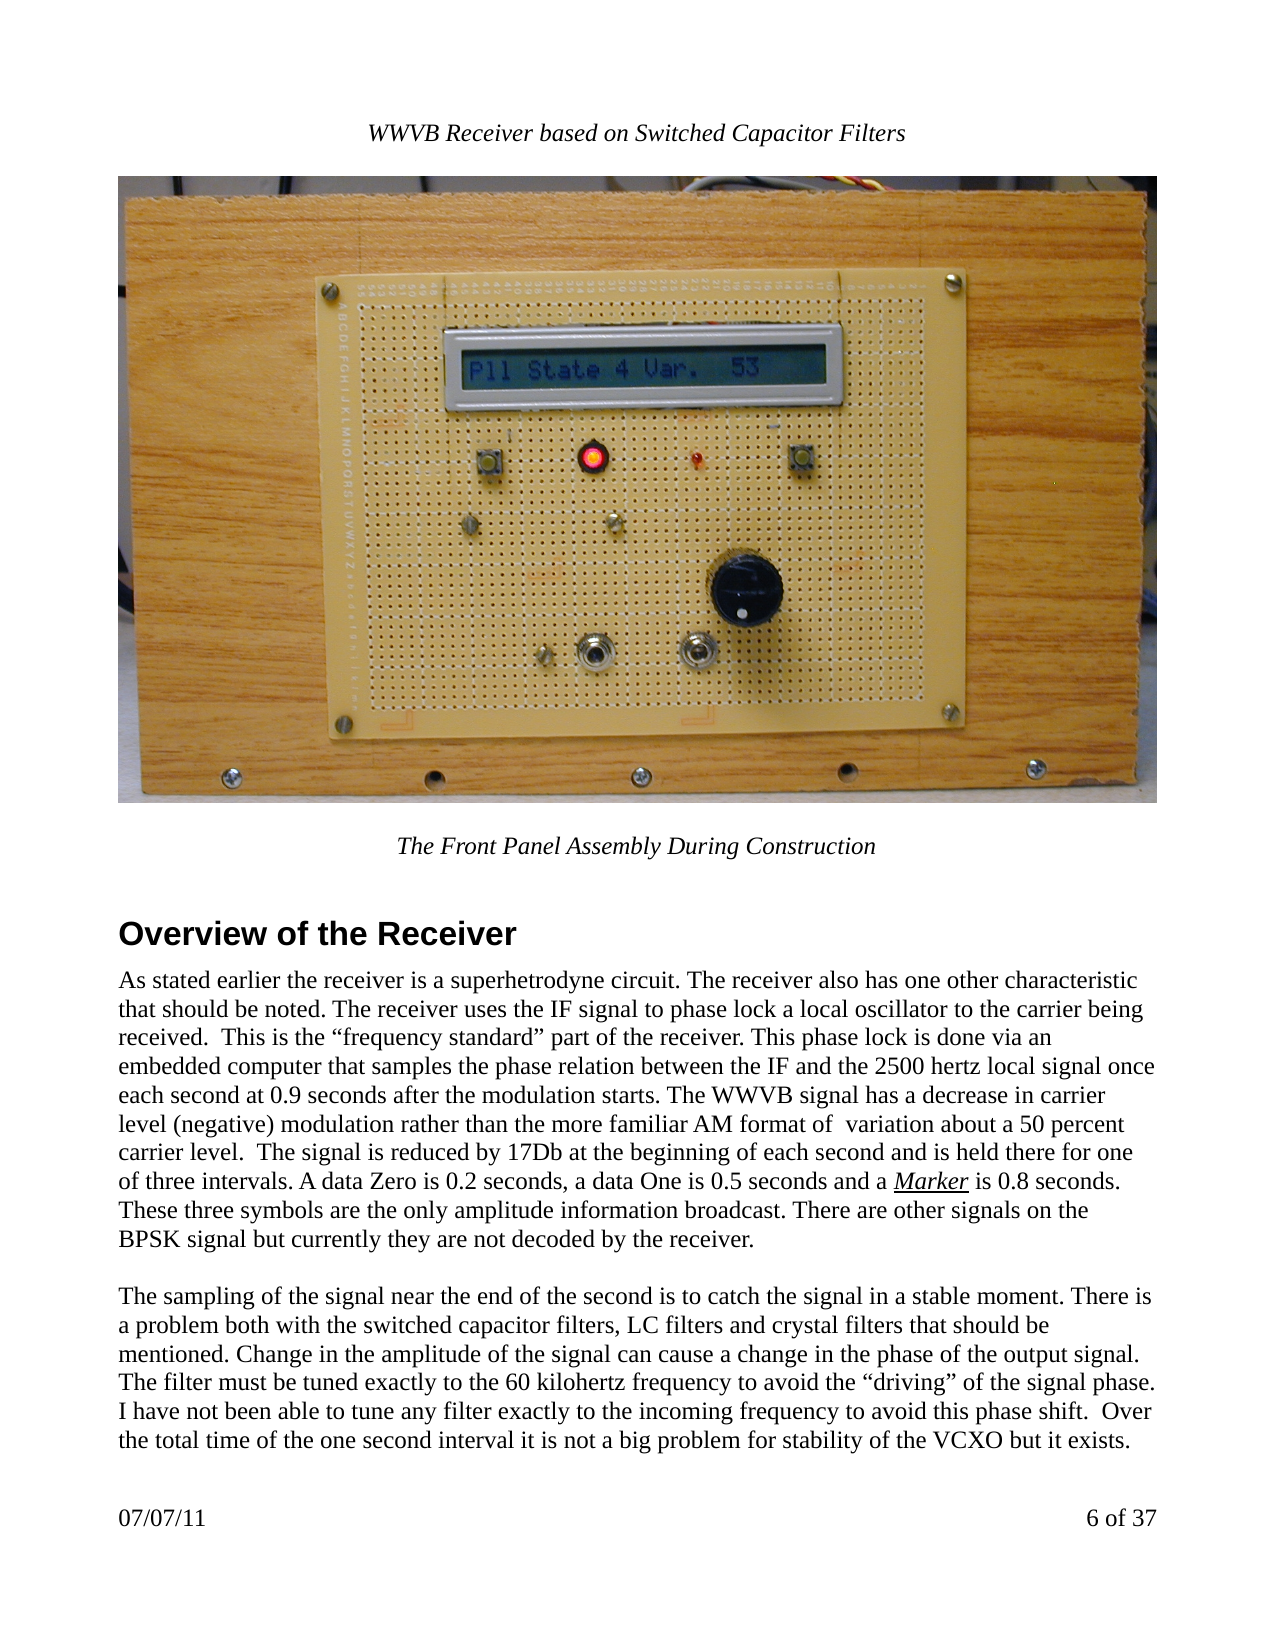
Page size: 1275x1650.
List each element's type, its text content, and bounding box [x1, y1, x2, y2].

text The Front Panel Assembly During Construction [118, 831, 1157, 860]
picture [118, 176, 1157, 803]
text The sampling of the signal near the end of the second is to catch the signal in a stable moment. There is a problem both with the switched capacitor filters, LC filters and crystal filters that should be mentioned. Change in the amplitude of the signal can cause a change in the phase of the output signal. The filter must be tuned exactly to the 60 kilohertz frequency to avoid the “driving” of the signal phase. I have not been able to tune any filter exactly to the incoming frequency to avoid this phase shift. Over the total time of the one second interval it is not a big problem for stability of the VCXO but it exists. [118, 1281, 1157, 1454]
text As stated earlier the receiver is a superhetrodyne circuit. The receiver also has one other characteristic that should be noted. The receiver uses the IF signal to phase lock a local oscillator to the carrier being received. This is the “frequency standard” part of the receiver. This phase lock is done via an embedded computer that samples the phase relation between the IF and the 2500 hertz local signal once each second at 0.9 seconds after the modulation starts. The WWVB signal has a decrease in carrier level (negative) modulation rather than the more familiar AM format of variation about a 50 percent carrier level. The signal is reduced by 17Db at the beginning of each second and is held there for one of three intervals. A data Zero is 0.2 seconds, a data One is 0.5 seconds and a Marker is 0.8 seconds. These three symbols are the only amplitude information broadcast. There are other signals on the BPSK signal but currently they are not decoded by the receiver. [118, 965, 1157, 1252]
subtitle Overview of the Receiver [118, 914, 1157, 952]
